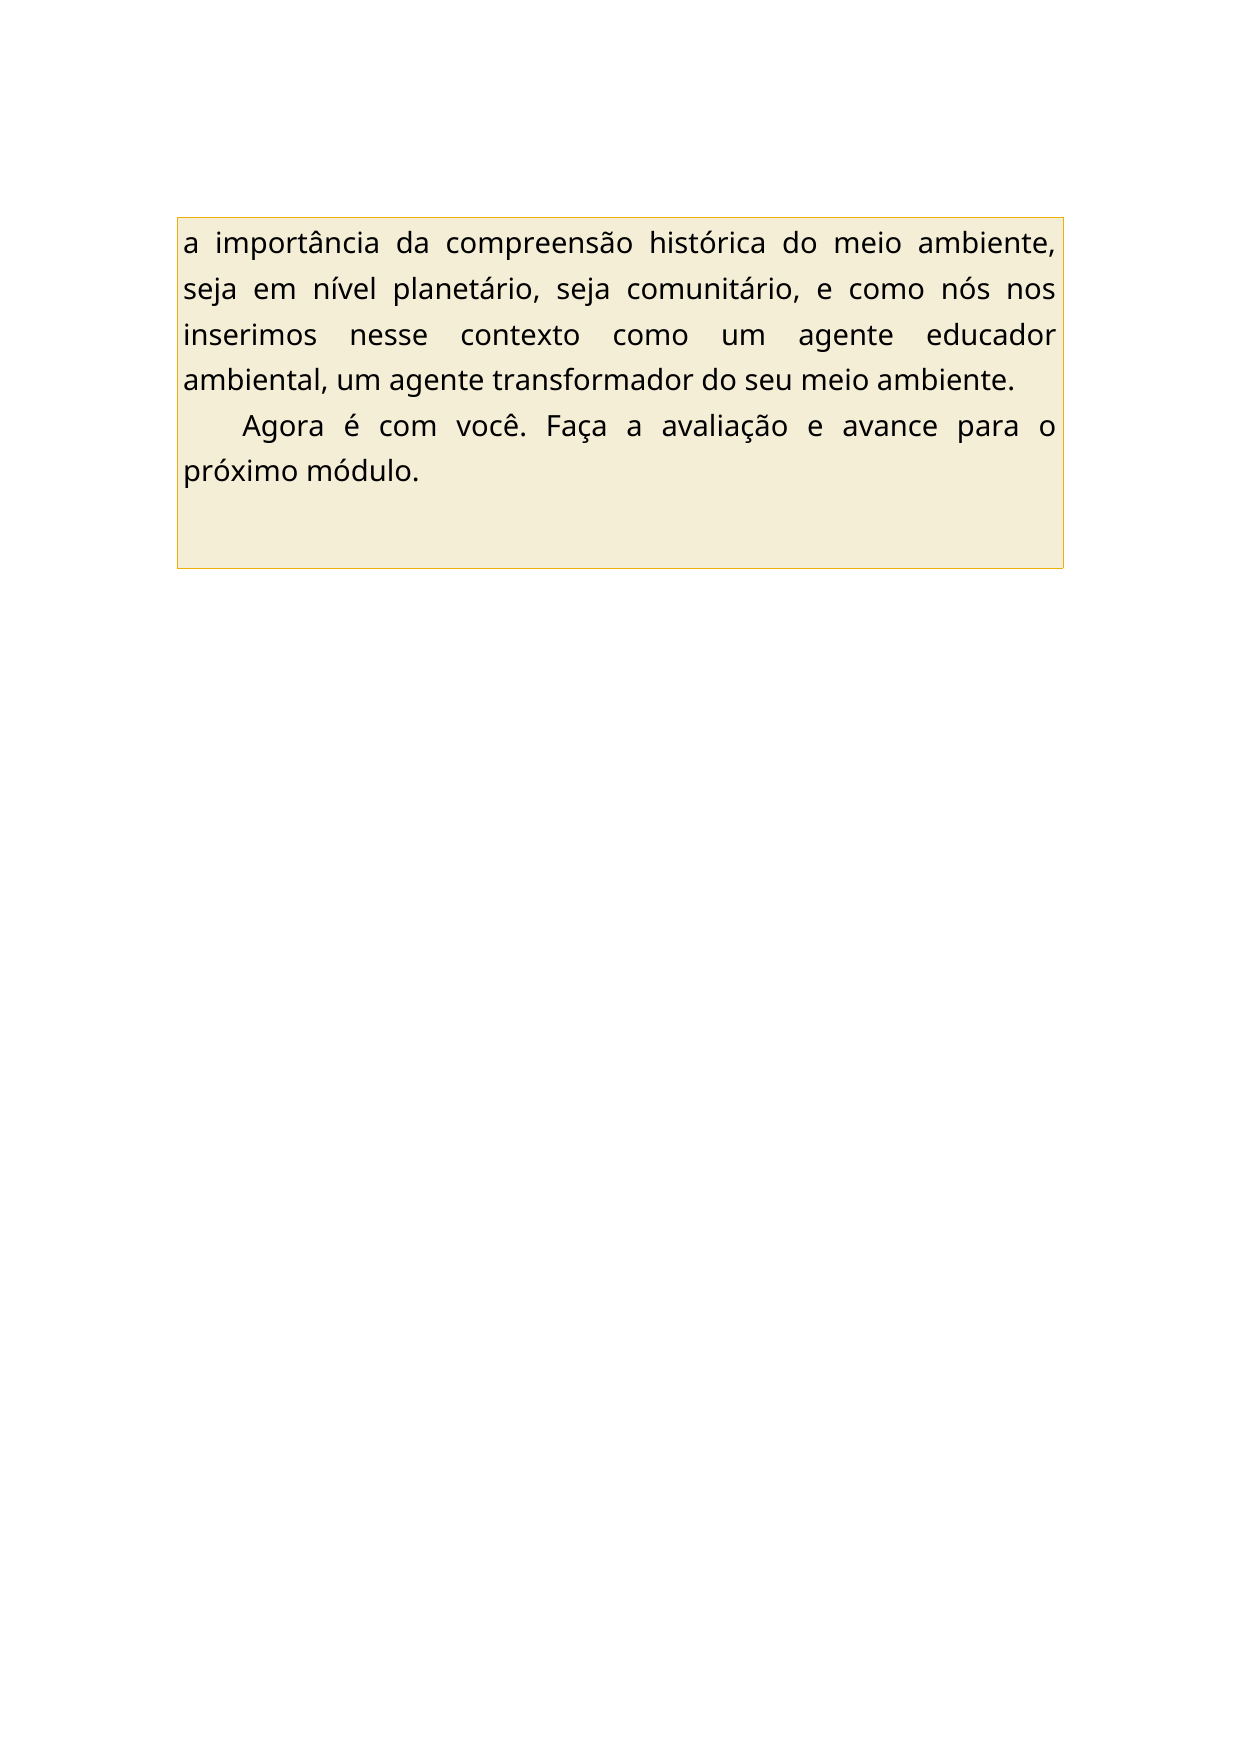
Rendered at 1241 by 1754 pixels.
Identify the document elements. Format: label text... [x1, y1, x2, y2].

table_cell a importância da compreensão histórica do meio ambiente, seja em nível planetário, seja comunitário, e como nós nos inserimos nesse contexto como um agente educador ambiental, um agente transformador do seu meio ambiente. Agora é com você. Faça a avaliação e avance para o próximo módulo. [178, 218, 1063, 568]
